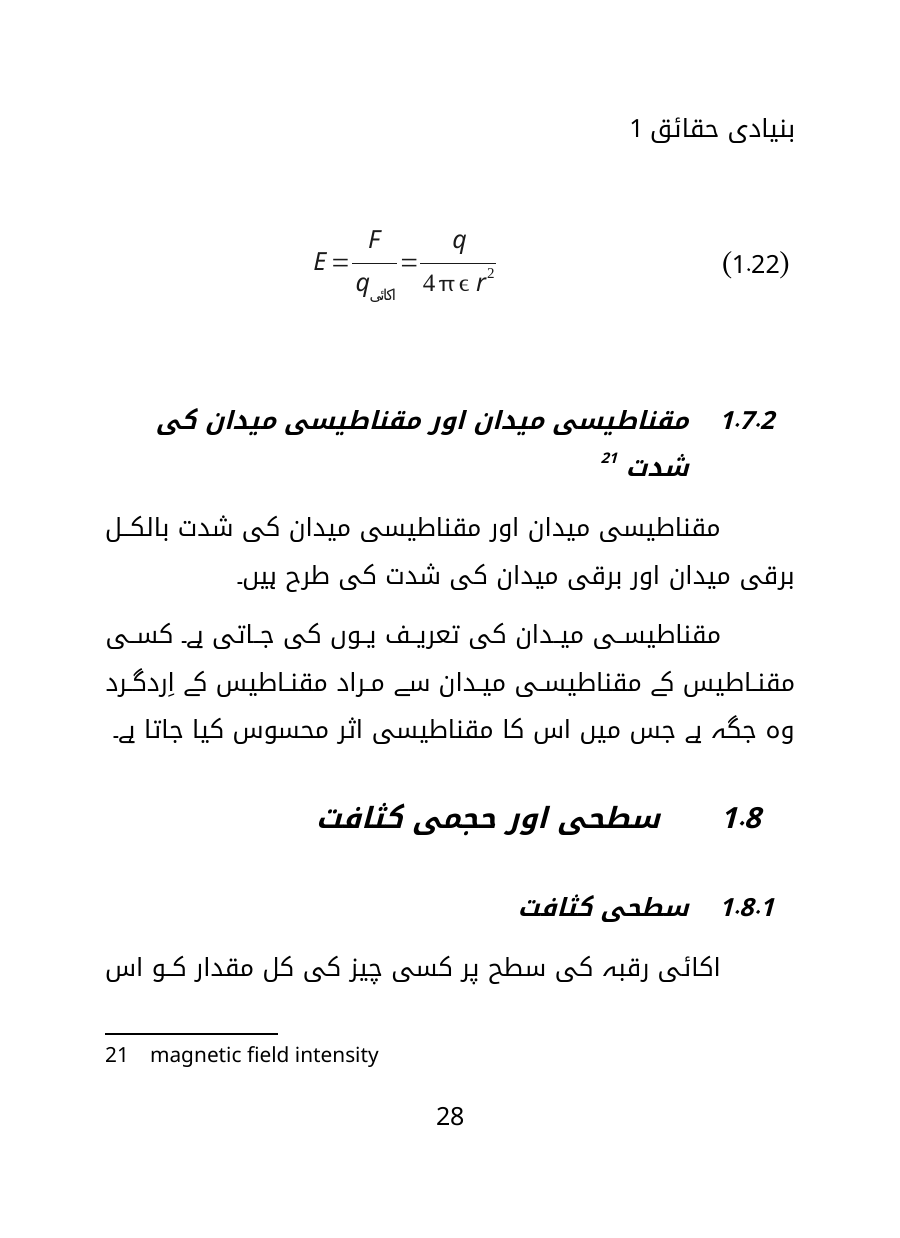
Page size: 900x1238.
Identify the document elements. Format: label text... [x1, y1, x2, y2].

table_header [105, 216, 694, 326]
list magnetic field intensity [105, 1040, 795, 1068]
subtitle مقناطیسی میدان اور مقناطیسی میدان کی شدت [105, 397, 718, 492]
text مقناطیسی میدان کی تعریف یوں کی جاتی ہے۔ کسی مقناطیس کے مقناطیسی میدان سے مراد مقناطیس کے اِردگرد وہ جگہ ہے جس میں اس کا مقناطیسی اثر محسوس کیا جاتا ہے۔ [105, 612, 795, 754]
text اکائی رقبہ کی سطح پر کسی چیز کی کل مقدار کو اس چیز کی سطحی کثافت کہتے ہیں۔ مثال کے طور پر اگر رقبہپر کسی متغیرہ کی کل مقدار ہو تب اس متغیرہ کی اوسط سطحی کثافت یہ ہوگی [105, 944, 795, 992]
subtitle سطحی اور حجمی کثافت [105, 792, 720, 847]
subtitle سطحی کثافت [105, 884, 718, 932]
text مقناطیسی میدان اور مقناطیسی میدان کی شدت بالکل برقی میدان اور برقی میدان کی شدت کی طرح ہیں۔ [105, 504, 795, 599]
table_header (1.22) [694, 216, 795, 326]
